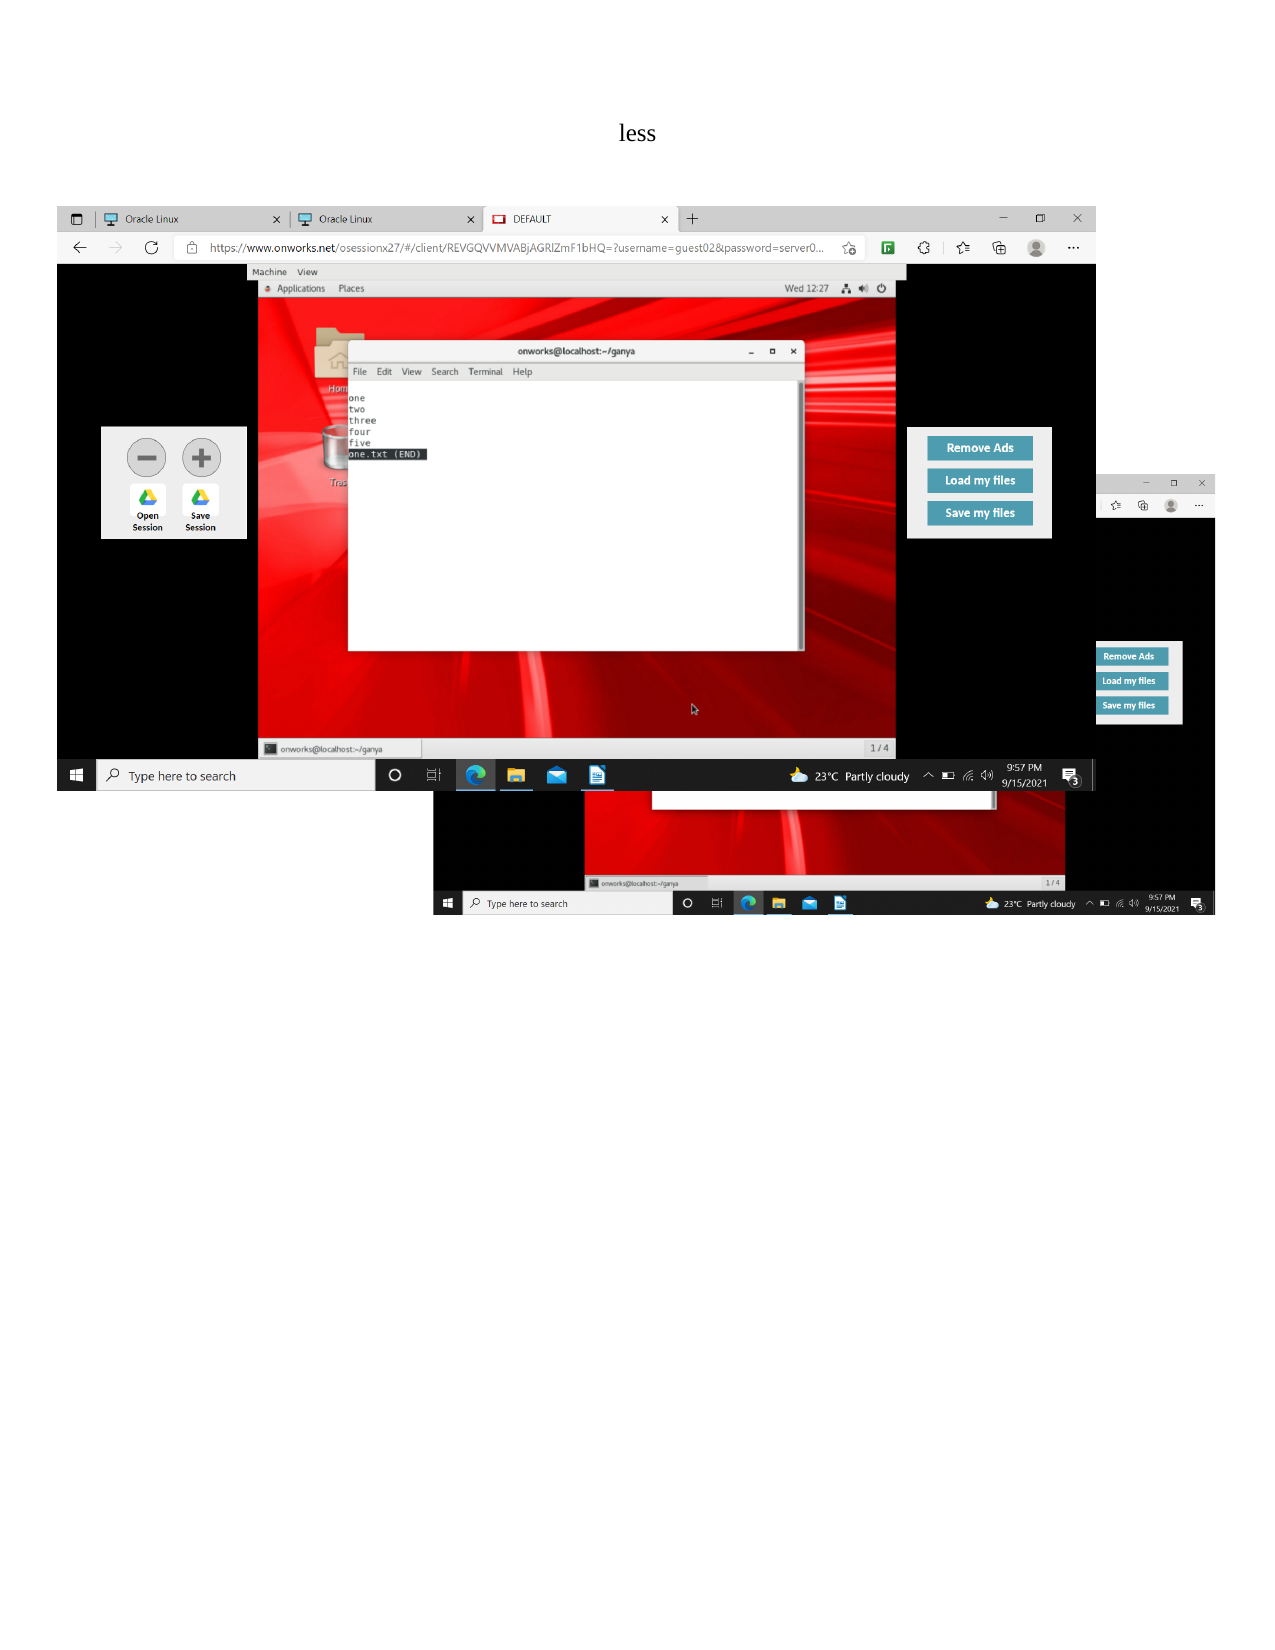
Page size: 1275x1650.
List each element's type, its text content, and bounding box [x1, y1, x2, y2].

text less [118, 118, 1157, 147]
